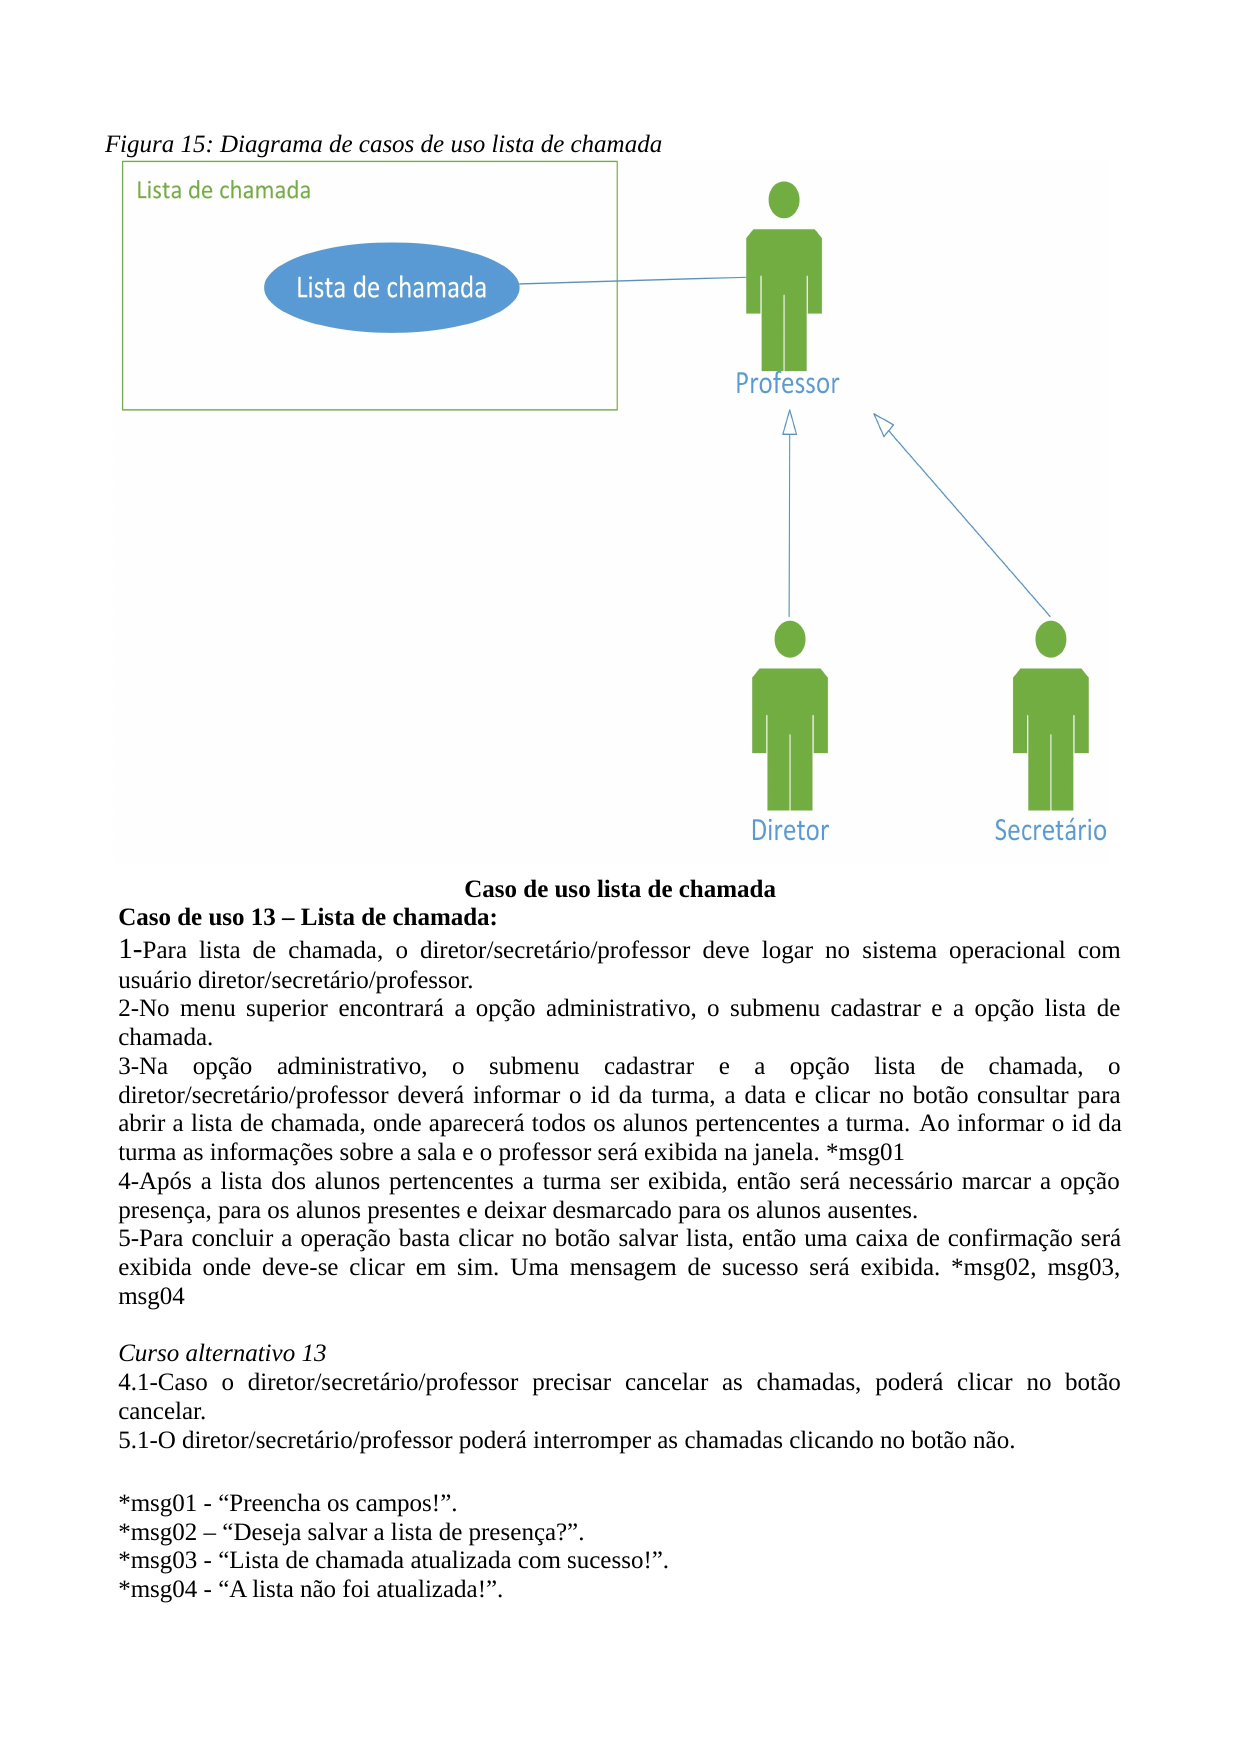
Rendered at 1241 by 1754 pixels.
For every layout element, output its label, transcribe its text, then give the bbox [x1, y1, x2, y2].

text *msg03 - “Lista de chamada atualizada com sucesso!”. [118, 1545, 1122, 1574]
text *msg04 - “A lista não foi atualizada!”. [118, 1574, 1122, 1603]
text 2-No menu superior encontrará a opção administrativo, o submenu cadastrar e a opção lista de chamada. [118, 993, 1122, 1051]
text 1-Para lista de chamada, o diretor/secretário/professor deve logar no sistema operacional com usuário diretor/secretário/professor. [118, 931, 1122, 993]
text 5.1-O diretor/secretário/professor poderá interromper as chamadas clicando no botão não. [118, 1425, 1122, 1453]
subtitle Curso alternativo 13 [118, 1338, 1122, 1367]
text *msg01 - “Preencha os campos!”. [118, 1488, 1122, 1517]
picture [113, 160, 1110, 865]
text Figura 15: Diagrama de casos de uso lista de chamada [105, 129, 1118, 158]
text Caso de uso 13 – Lista de chamada: [118, 902, 1122, 931]
text Caso de uso lista de chamada [105, 117, 1122, 902]
text 4-Após a lista dos alunos pertencentes a turma ser exibida, então será necessário marcar a opção presença, para os alunos presentes e deixar desmarcado para os alunos ausentes. [118, 1166, 1122, 1223]
text 4.1-Caso o diretor/secretário/professor precisar cancelar as chamadas, poderá clicar no botão cancelar. [118, 1367, 1122, 1425]
text 5-Para concluir a operação basta clicar no botão salvar lista, então uma caixa de confirmação será exibida onde deve-se clicar em sim. Uma mensagem de sucesso será exibida. *msg02, msg03, msg04 [118, 1223, 1122, 1310]
text 3-Na opção administrativo, o submenu cadastrar e a opção lista de chamada, o diretor/secretário/professor deverá informar o id da turma, a data e clicar no botão consultar para abrir a lista de chamada, onde aparecerá todos os alunos pertencentes a turma. Ao informar o id da turma as informações sobre a sala e o professor será exibida na janela. *msg01 [118, 1051, 1122, 1166]
text *msg02 – “Deseja salvar a lista de presença?”. [118, 1517, 1122, 1545]
